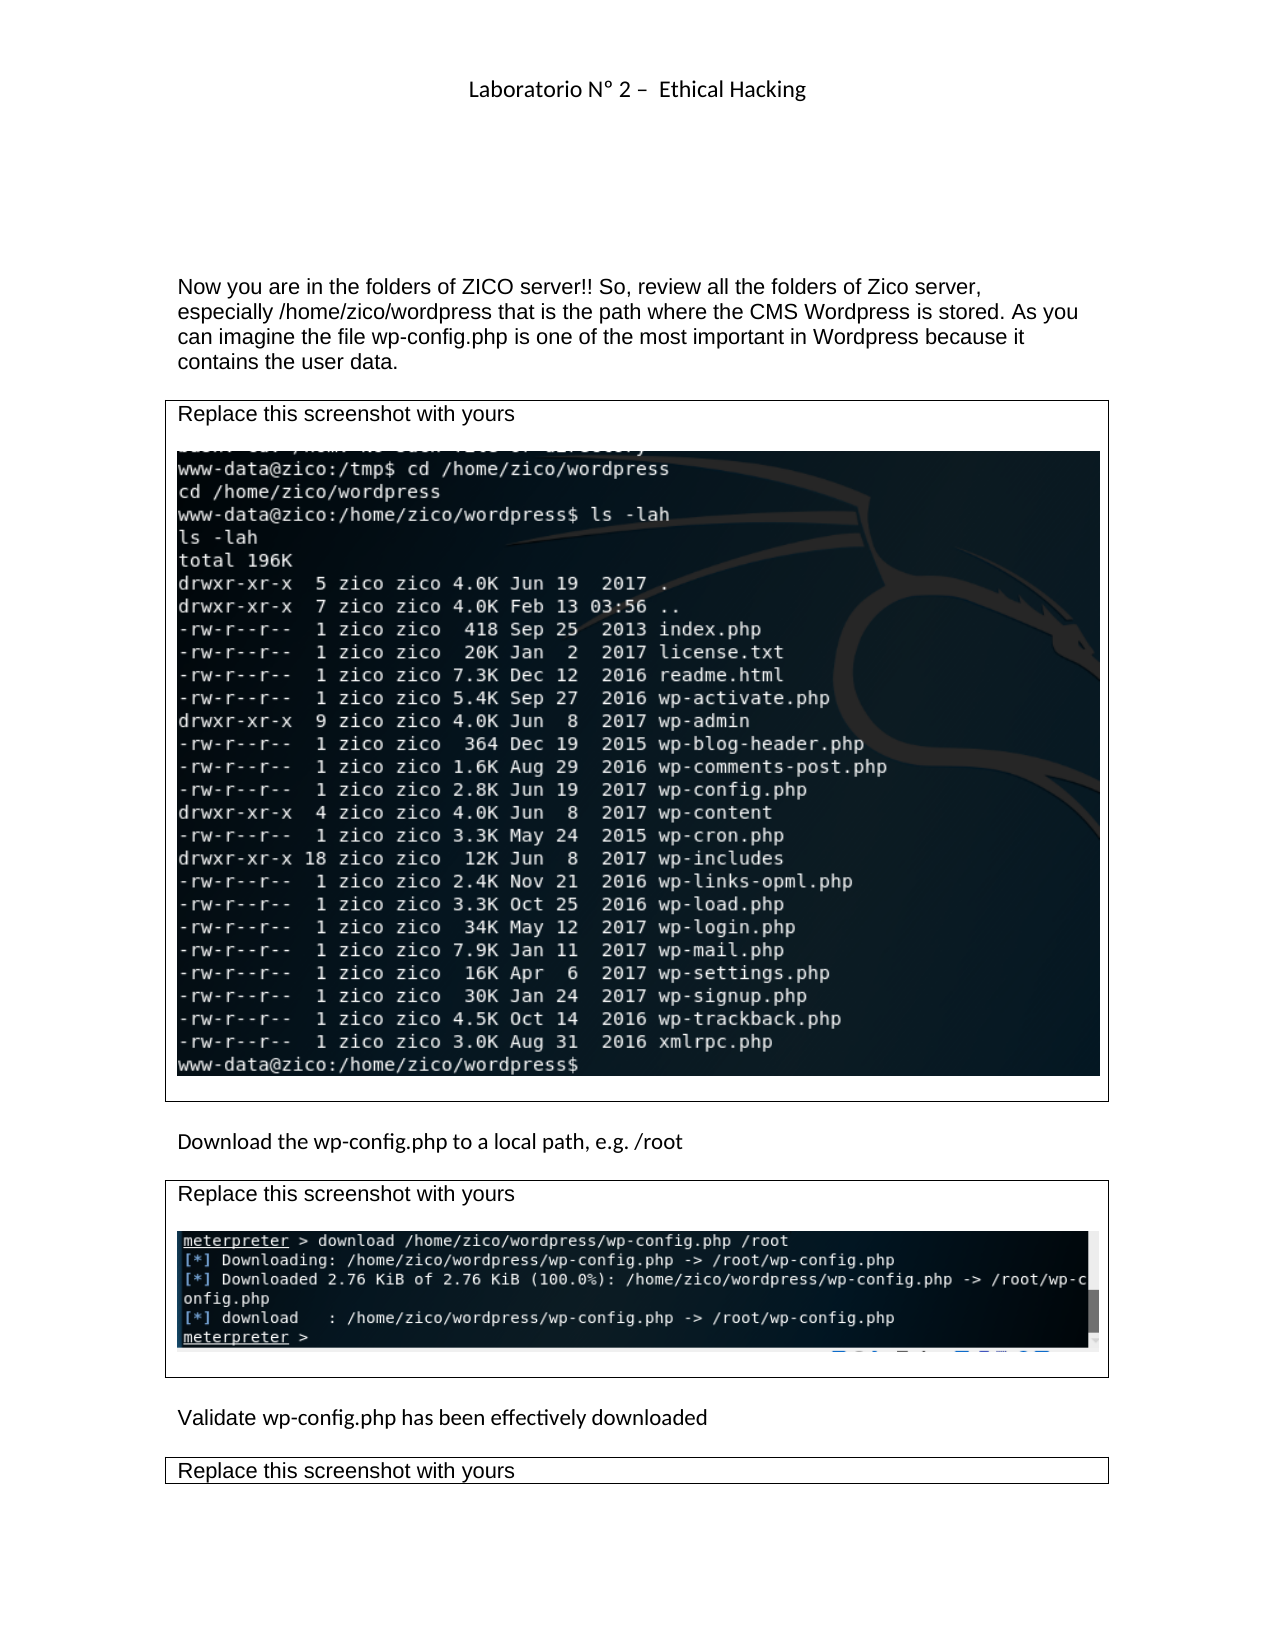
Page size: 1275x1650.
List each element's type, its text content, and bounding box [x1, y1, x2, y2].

table_header Replace this screenshot with yours [166, 401, 1108, 1101]
table_header Replace this screenshot with yours [166, 1181, 1108, 1377]
text Now you are in the folders of ZICO server!! So, review all the folders of Zico server, especially /home/zico/wordpress that is the path where the CMS Wordpress is stored. As you can imagine the file wp-config.php is one of the most important in Wordpress because it contains the user data. [177, 274, 1098, 374]
picture [177, 451, 1100, 1076]
text Download the wp-config.php to a local path, e.g. /root [177, 1127, 1098, 1155]
table_header Replace this screenshot with yours [166, 1458, 1108, 1483]
picture [177, 1231, 1099, 1352]
text Validate wp-config.php has been effectively downloaded [177, 1403, 1098, 1431]
